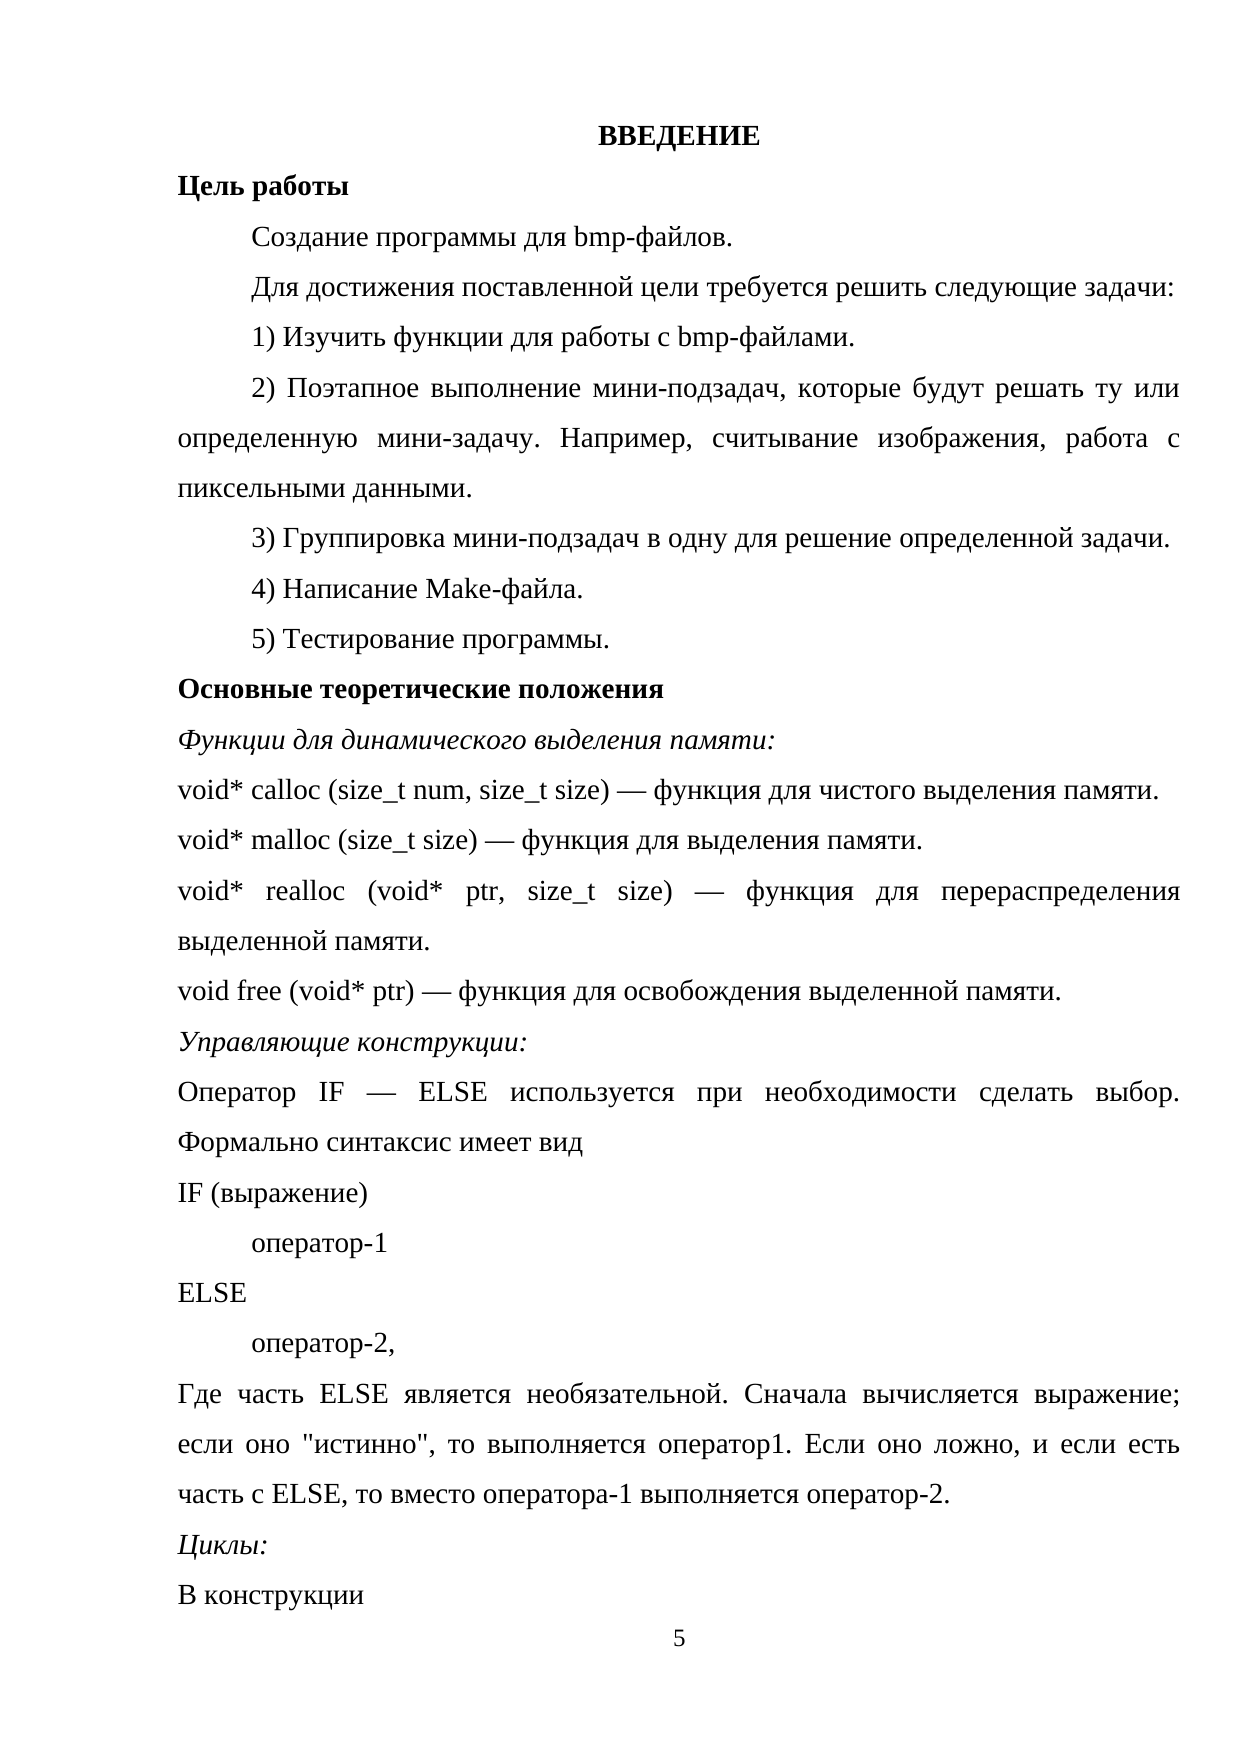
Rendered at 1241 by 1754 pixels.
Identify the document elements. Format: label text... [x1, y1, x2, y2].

text В конструкции [177, 1577, 1181, 1611]
text 4) Написание Make-файла. [177, 571, 1181, 604]
text введение [177, 118, 1181, 152]
text 3) Группировка мини-подзадач в одну для решение определенной задачи. [177, 521, 1181, 554]
text Функции для динамического выделения памяти: [177, 722, 1181, 755]
text 5) Тестирование программы. [177, 621, 1181, 655]
text Управляющие конструкции: [177, 1024, 1181, 1057]
text Оператор IF — ELSE используется при необходимости сделать выбор. Формально синтаксис имеет вид [177, 1074, 1181, 1158]
text оператор-2, [177, 1326, 1181, 1359]
text void* realloc (void* ptr, size_t size) — функция для перераспределения выделенной памяти. [177, 873, 1181, 957]
text 2) Поэтапное выполнение мини-подзадач, которые будут решать ту или определенную мини-задачу. Например, считывание изображения, работа с пиксельными данными. [177, 370, 1181, 504]
text Основные теоретические положения [177, 672, 1181, 705]
text IF (выражение) [177, 1175, 1181, 1208]
text 1) Изучить функции для работы с bmp-файлами. [177, 319, 1181, 353]
text оператор-1 [177, 1225, 1181, 1258]
text Для достижения поставленной цели требуется решить следующие задачи: [177, 269, 1181, 303]
text ELSE [177, 1275, 1181, 1309]
text void free (void* ptr) — функция для освобождения выделенной памяти. [177, 973, 1181, 1007]
text void* calloc (size_t num, size_t size) — функция для чистого выделения памяти. [177, 772, 1181, 806]
text Создание программы для bmp-файлов. [177, 219, 1181, 252]
text void* malloc (size_t size) — функция для выделения памяти. [177, 822, 1181, 856]
text Цель работы [177, 168, 1181, 202]
text Где часть ELSE является необязательной. Сначала вычисляется выражение; если оно "истинно", то выполняется оператор1. Если оно ложно, и если есть часть с ELSE, то вместо оператора-1 выполняется оператор-2. [177, 1376, 1181, 1510]
text Циклы: [177, 1527, 1181, 1560]
